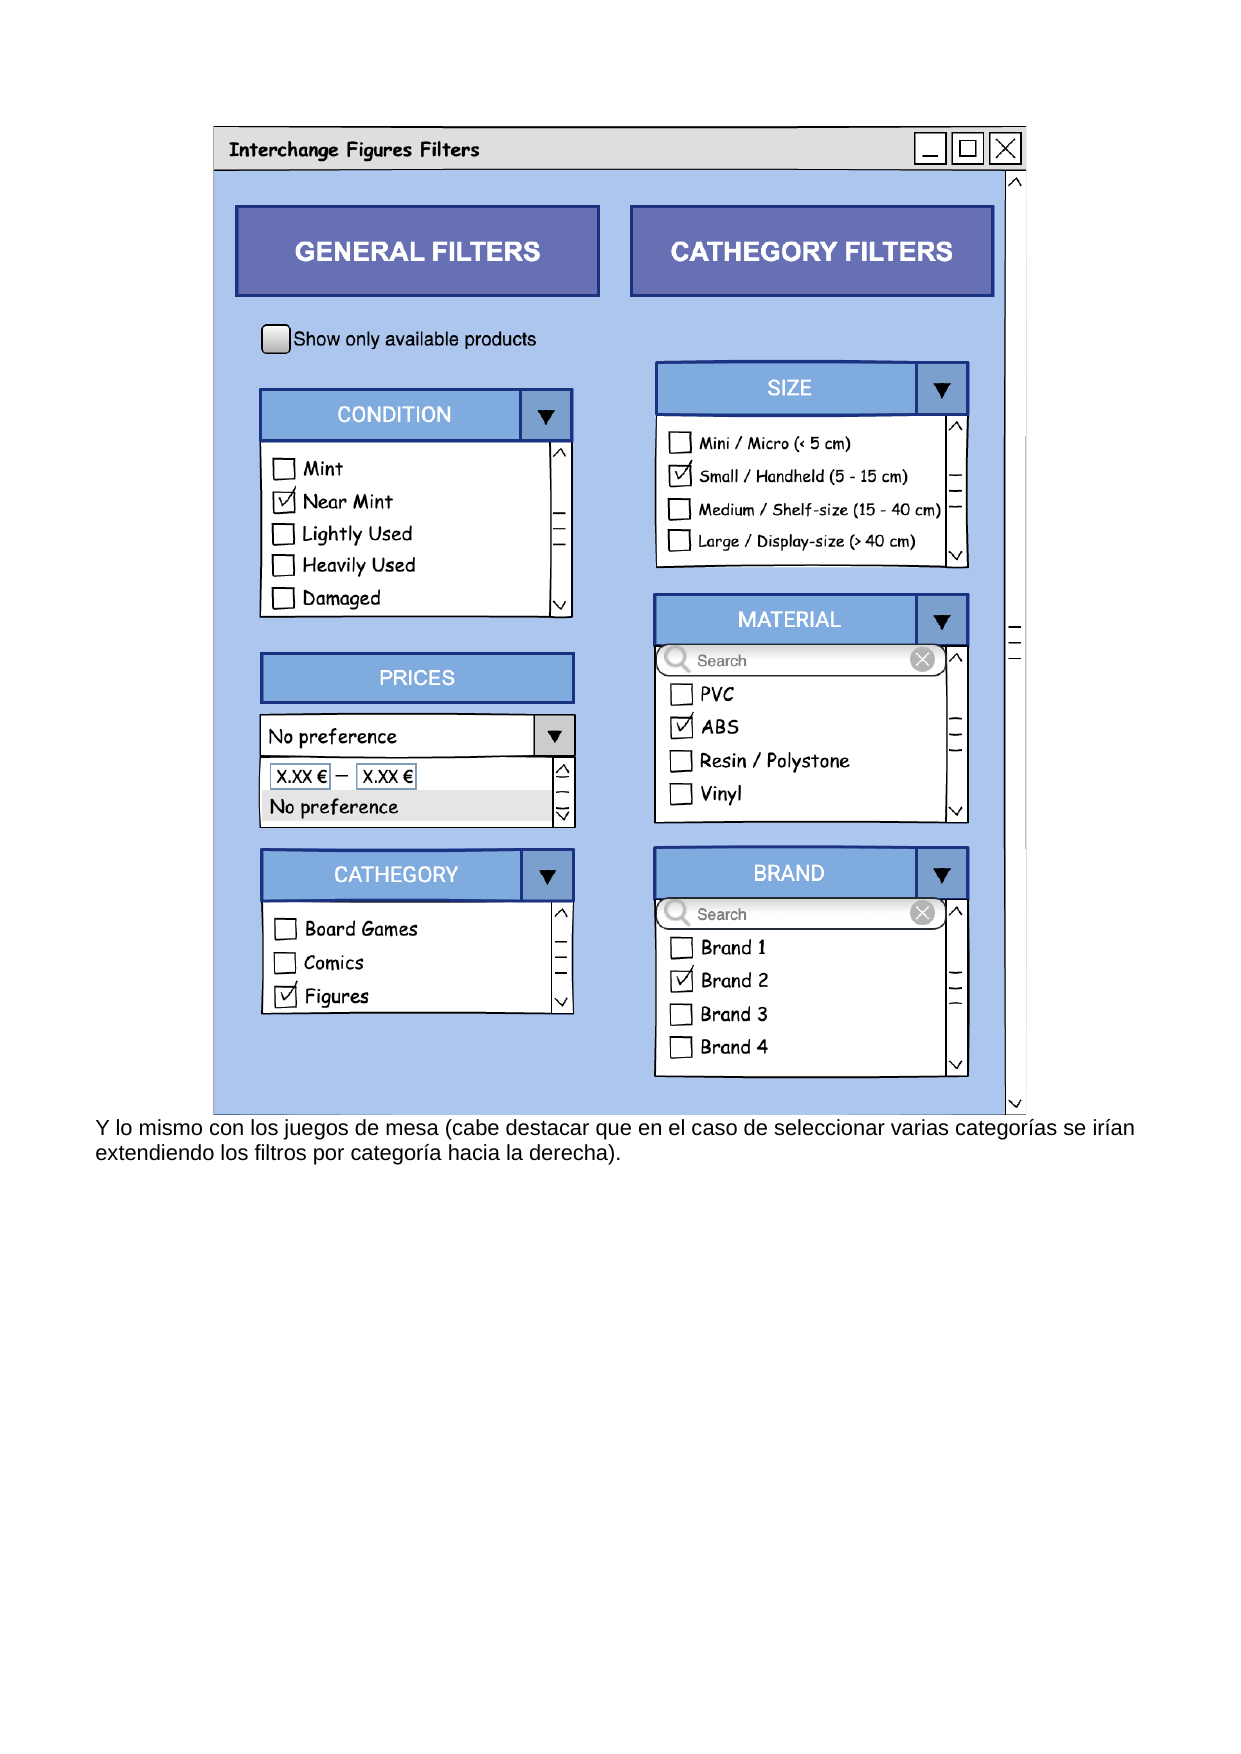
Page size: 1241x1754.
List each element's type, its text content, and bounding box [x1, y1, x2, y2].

text Y lo mismo con los juegos de mesa (cabe destacar que en el caso de seleccionar varias categorías se irían extendiendo los filtros por categoría hacia la derecha). [95, 127, 1145, 1165]
